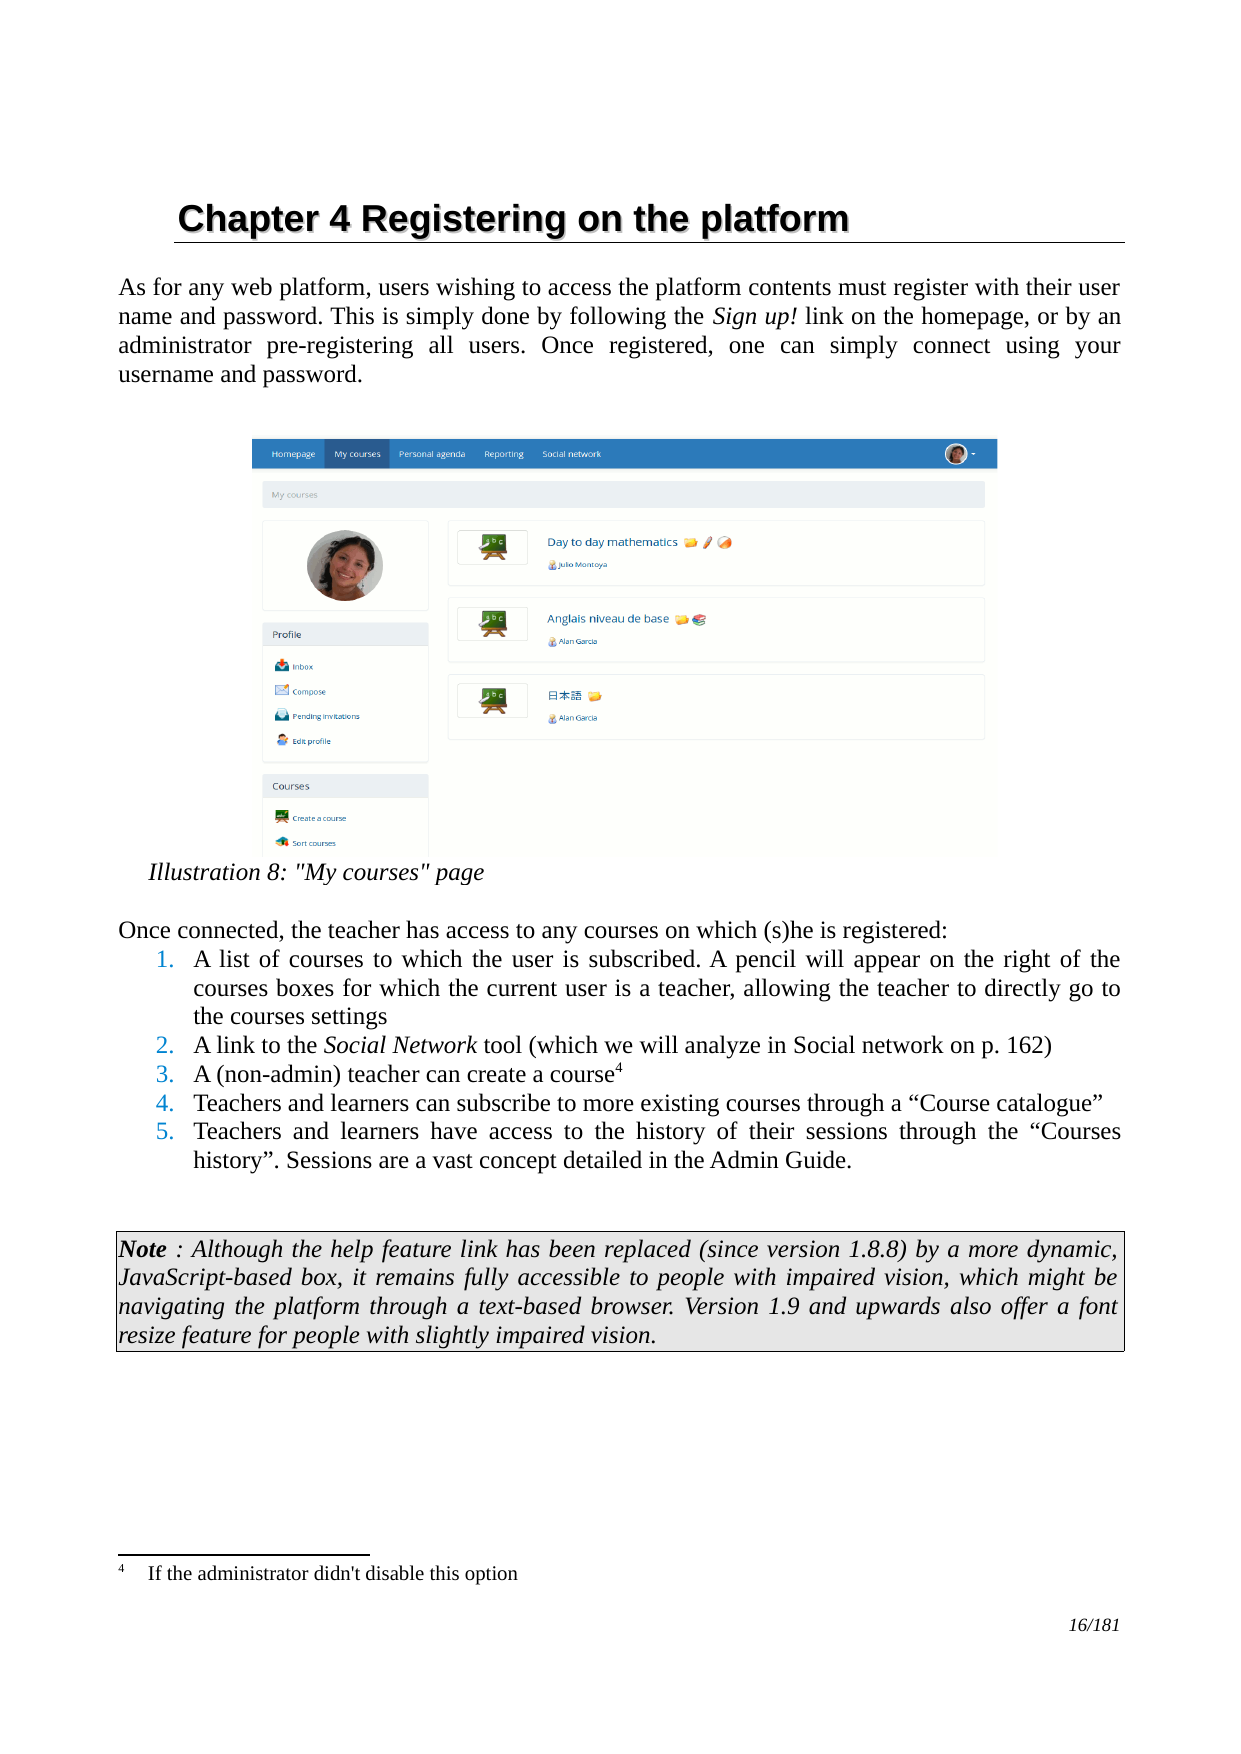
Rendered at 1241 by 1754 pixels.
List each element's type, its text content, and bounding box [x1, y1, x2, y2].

picture [252, 430, 998, 857]
text Once connected, the teacher has access to any courses on which (s)he is registered: [118, 915, 1122, 944]
subtitle Registering on the platform [174, 193, 1125, 242]
text Illustration 8: "My courses" page [148, 443, 1101, 885]
list A list of courses to which the user is subscribed. A pencil will appear on the right of the courses boxes for which the current user is a teacher, allowing the teacher to directly go to the courses settings [156, 944, 1122, 1030]
list A (non-admin) teacher can create a course [156, 1059, 1122, 1088]
text Note : Although the help feature link has been replaced (since version 1.8.8) by a more dynamic, JavaScript-based box, it remains fully accessible to people with impaired vision, which might be navigating the platform through a text-based browser. Version 1.9 and upwards also offer a font resize feature for people with slightly impaired vision. [117, 1232, 1124, 1351]
list Teachers and learners have access to the history of their sessions through the “Courses history”. Sessions are a vast concept detailed in the Admin Guide. [156, 1116, 1122, 1174]
list If the administrator didn't disable this option [118, 1561, 1122, 1585]
list Teachers and learners can subscribe to more existing courses through a “Course catalogue” [156, 1088, 1122, 1116]
list A link to the Social Network tool (which we will analyze in Social network on p. 164) [156, 1030, 1122, 1059]
text As for any web platform, users wishing to access the platform contents must register with their user name and password. This is simply done by following the Sign up! link on the homepage, or by an administrator pre-registering all users. Once registered, one can simply connect using your username and password. [118, 272, 1122, 387]
